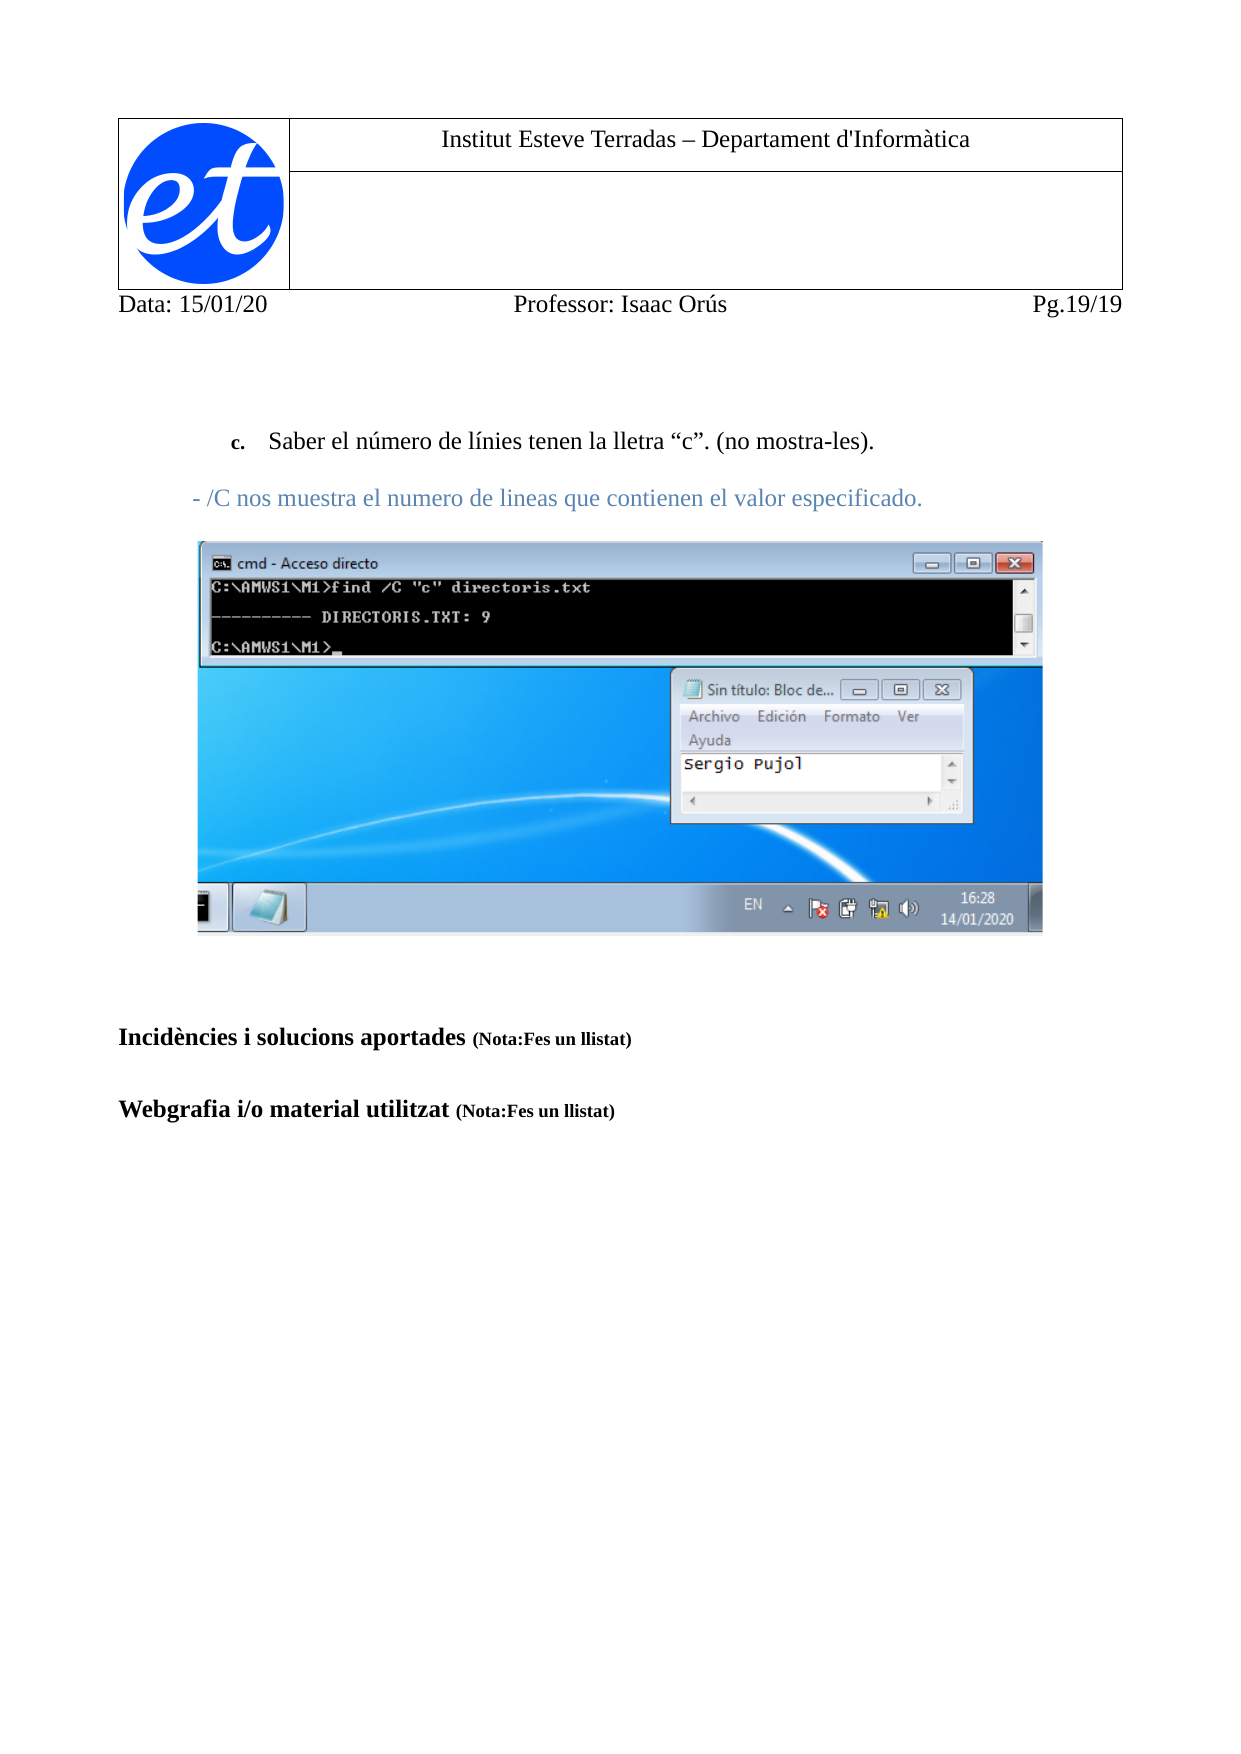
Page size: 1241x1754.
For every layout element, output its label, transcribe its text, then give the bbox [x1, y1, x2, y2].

picture [197, 541, 1043, 936]
picture [123, 123, 284, 284]
text Webgrafia i/o material utilitzat (Nota:Fes un llistat) [118, 1094, 1122, 1123]
text Incidències i solucions aportades (Nota:Fes un llistat) [118, 1022, 1122, 1051]
text - /C nos muestra el numero de lineas que contienen el valor especificado. [118, 483, 1122, 512]
list Saber el número de línies tenen la lletra “c”. (no mostra-les). [231, 426, 1122, 455]
